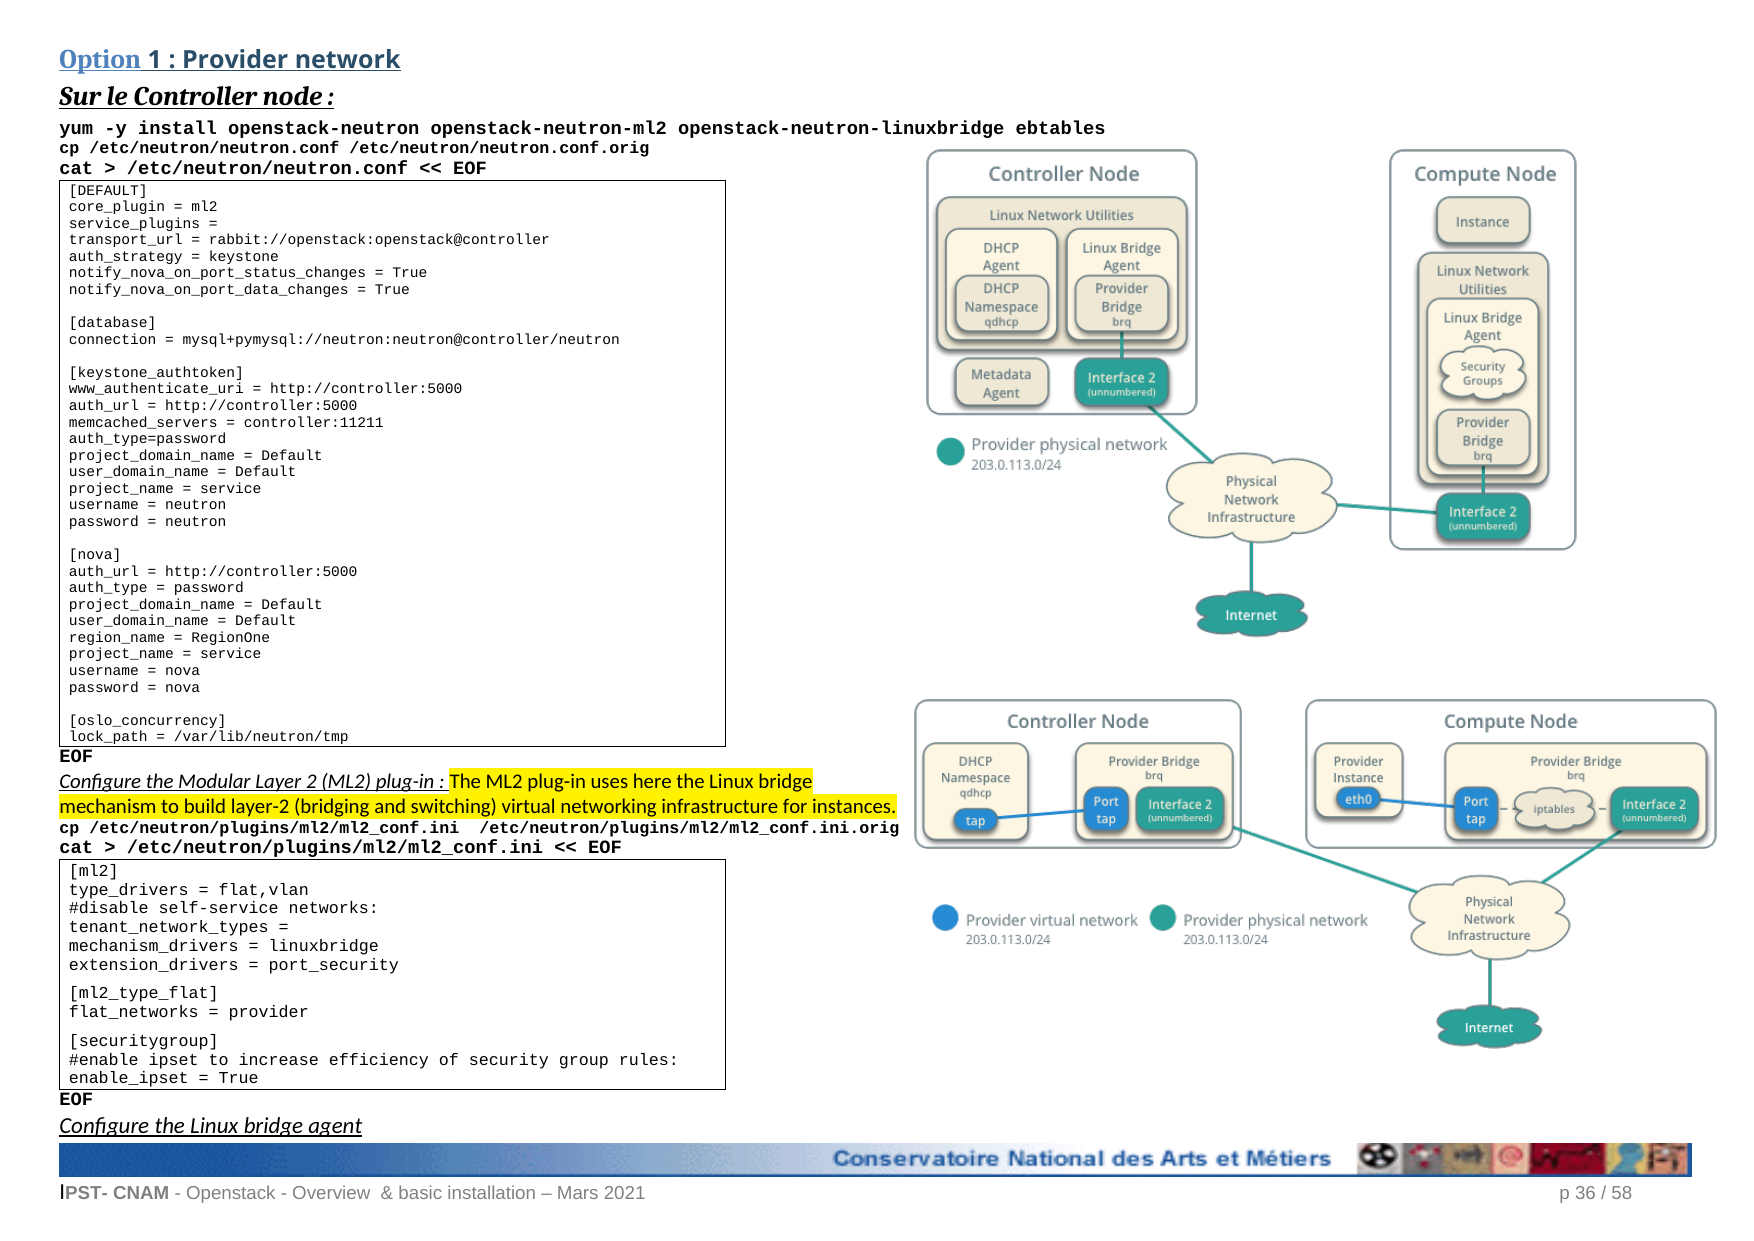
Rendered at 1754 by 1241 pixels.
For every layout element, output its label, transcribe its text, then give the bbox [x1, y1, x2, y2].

text mechanism_drivers = linuxbridge [60, 935, 725, 953]
text [oslo_concurrency] [60, 710, 725, 726]
text type_drivers = flat,vlan [60, 878, 725, 897]
text auth_strategy = keystone [60, 246, 725, 263]
text enable_ipset = True [60, 1067, 725, 1089]
text cp /etc/neutron/plugins/ml2/ml2_conf.ini /etc/neutron/plugins/ml2/ml2_conf.ini.orig [59, 819, 912, 838]
text transport_url = rabbit://openstack:openstack@controller [60, 229, 725, 246]
text auth_url = http://controller:5000 [60, 395, 725, 412]
text memcached_servers = controller:11211 [60, 412, 725, 428]
text EOF [59, 1090, 1695, 1111]
text username = neutron [60, 494, 725, 511]
text EOF [59, 747, 912, 768]
text Configure the Linux bridge agent [59, 1111, 1695, 1139]
text password = neutron [60, 511, 725, 531]
text username = nova [60, 660, 725, 677]
text #enable ipset to increase efficiency of security group rules: [60, 1048, 725, 1067]
text cat > /etc/neutron/neutron.conf << EOF [59, 158, 909, 180]
text connection = mysql+pymysql://neutron:neutron@controller/neutron [60, 329, 725, 348]
text auth_url = http://controller:5000 [60, 561, 725, 577]
text tenant_network_types = [60, 916, 725, 935]
picture [912, 695, 1724, 1064]
text user_domain_name = Default [60, 610, 725, 627]
text notify_nova_on_port_data_changes = True [60, 279, 725, 299]
text extension_drivers = port_security [60, 953, 725, 976]
text cp /etc/neutron/neutron.conf /etc/neutron/neutron.conf.orig [59, 140, 1695, 158]
text yum -y install openstack-neutron openstack-neutron-ml2 openstack-neutron-linuxbridge ebtables [59, 118, 1695, 140]
text cat > /etc/neutron/plugins/ml2/ml2_conf.ini << EOF [59, 838, 912, 859]
text service_plugins = [60, 213, 725, 229]
text auth_type=password [60, 428, 725, 445]
text project_domain_name = Default [60, 445, 725, 461]
text lock_path = /var/lib/neutron/tmp [60, 726, 725, 746]
text [ml2] [60, 860, 725, 878]
text [database] [60, 312, 725, 329]
picture [909, 143, 1595, 645]
text notify_nova_on_port_status_changes = True [60, 263, 725, 279]
subtitle Sur le Controller node : [59, 81, 1695, 112]
text #disable self-service networks: [60, 897, 725, 916]
text [securitygroup] [60, 1029, 725, 1048]
text region_name = RegionOne [60, 627, 725, 643]
text project_name = service [60, 478, 725, 494]
text Configure the Modular Layer 2 (ML2) plug-in : The ML2 plug-in uses here the Linux bridge [59, 768, 912, 794]
text auth_type = password [60, 577, 725, 594]
text [DEFAULT] [60, 181, 725, 196]
subtitle Option 1 : Provider network [59, 41, 1695, 75]
text core_plugin = ml2 [60, 196, 725, 213]
text [nova] [60, 544, 725, 561]
text flat_networks = provider [60, 1001, 725, 1023]
text password = nova [60, 677, 725, 696]
text mechanism to build layer-2 (bridging and switching) virtual networking infrastructure for instances. [59, 794, 912, 819]
text project_domain_name = Default [60, 594, 725, 610]
text [ml2_type_flat] [60, 982, 725, 1001]
text project_name = service [60, 643, 725, 660]
text user_domain_name = Default [60, 461, 725, 478]
text [keystone_authtoken] [60, 362, 725, 378]
text www_authenticate_uri = http://controller:5000 [60, 378, 725, 395]
